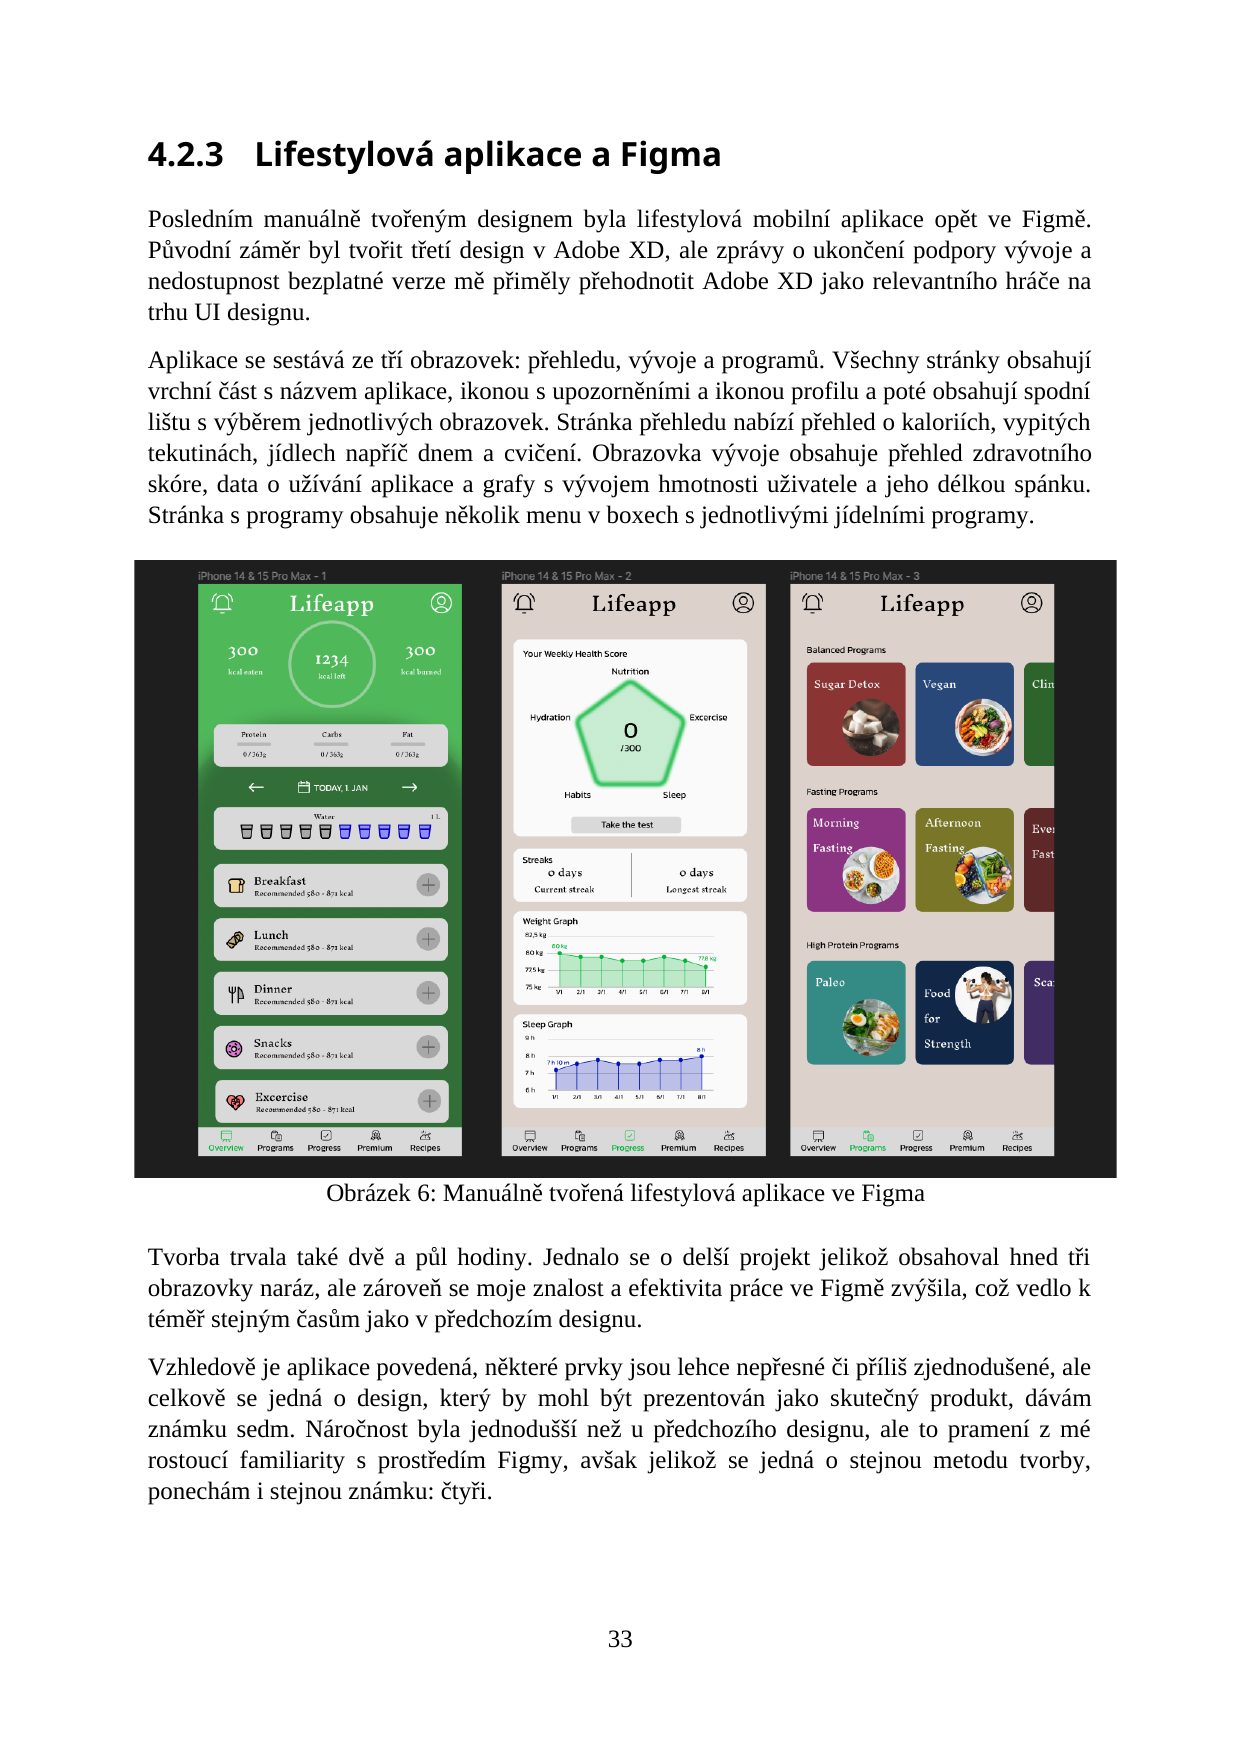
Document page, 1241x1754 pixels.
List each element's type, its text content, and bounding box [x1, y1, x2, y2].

text Vzhledově je aplikace povedená, některé prvky jsou lehce nepřesné či příliš zjednodušené, ale celkově se jedná o design, který by mohl být prezentován jako skutečný produkt, dávám známku sedm. Náročnost byla jednodušší než u předchozího designu, ale to pramení z mé rostoucí familiarity s prostředím Figmy, avšak jelikož se jedná o stejnou metodu tvorby, ponechám i stejnou známku: čtyři. [148, 1352, 1092, 1505]
picture [134, 560, 1117, 1178]
subtitle Lifestylová aplikace a Figma [148, 130, 1092, 176]
text Obrázek 6: Manuálně tvořená lifestylová aplikace ve Figma [153, 1178, 1098, 1207]
text Posledním manuálně tvořeným designem byla lifestylová mobilní aplikace opět ve Figmě. Původní záměr byl tvořit třetí design v Adobe XD, ale zprávy o ukončení podpory vývoje a nedostupnost bezplatné verze mě přiměly přehodnotit Adobe XD jako relevantního hráče na trhu UI designu. [148, 204, 1092, 326]
text Tvorba trvala také dvě a půl hodiny. Jednalo se o delší projekt jelikož obsahoval hned tři obrazovky naráz, ale zároveň se moje znalost a efektivita práce ve Figmě zvýšila, což vedlo k téměř stejným časům jako v předchozím designu. [148, 1178, 1098, 1333]
text [148, 548, 1098, 560]
text Aplikace se sestává ze tří obrazovek: přehledu, vývoje a programů. Všechny stránky obsahují vrchní část s názvem aplikace, ikonou s upozorněními a ikonou profilu a poté obsahují spodní lištu s výběrem jednotlivých obrazovek. Stránka přehledu nabízí přehled o kaloriích, vypitých tekutinách, jídlech napříč dnem a cvičení. Obrazovka vývoje obsahuje přehled zdravotního skóre, data o užívání aplikace a grafy s vývojem hmotnosti uživatele a jeho délkou spánku. Stránka s programy obsahuje několik menu v boxech s jednotlivými jídelními programy. [148, 345, 1092, 529]
